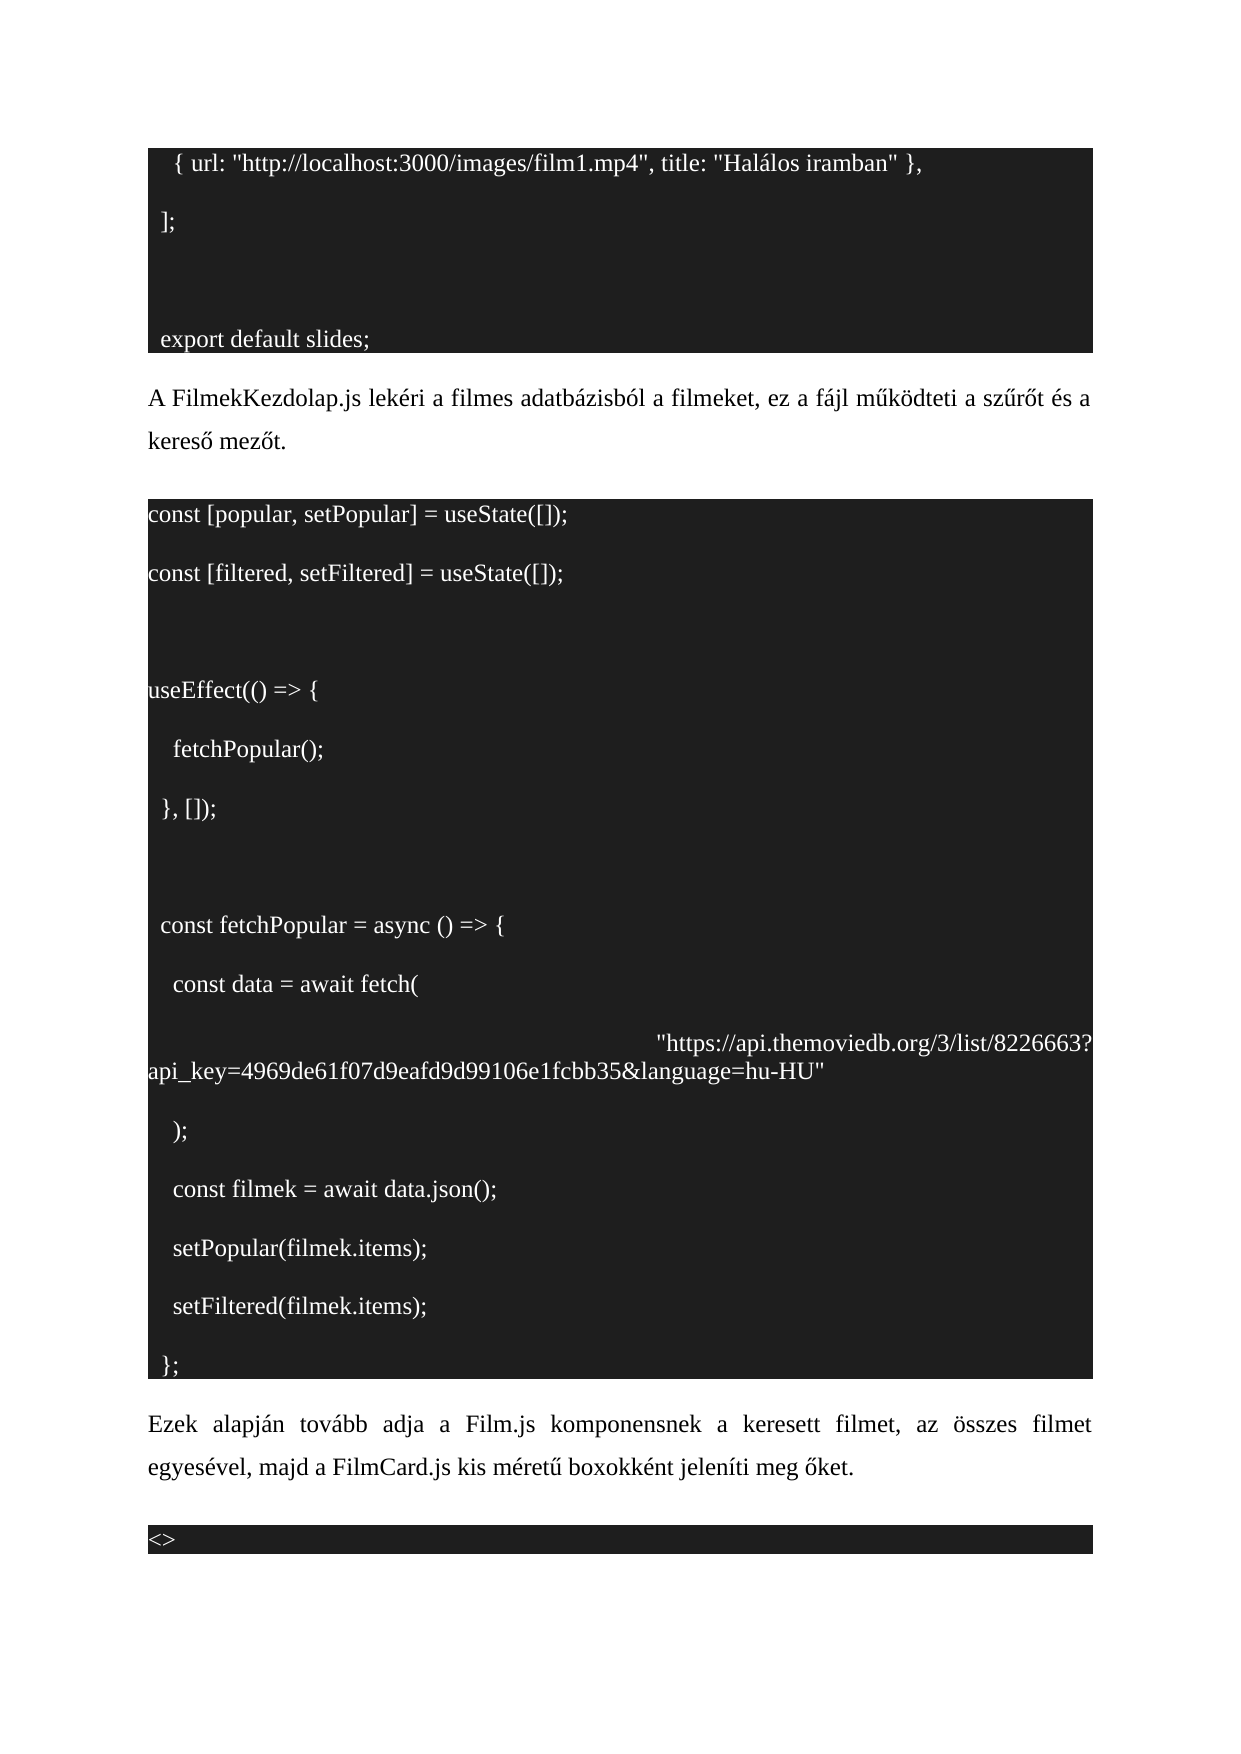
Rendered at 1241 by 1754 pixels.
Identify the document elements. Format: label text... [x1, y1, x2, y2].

text "https://api.themoviedb.org/3/list/8226663?api_key=4969de61f07d9eafd9d99106e1fcbb35&language=hu-HU" [148, 1028, 1093, 1085]
text export default slides; [148, 324, 1093, 353]
text const filmek = await data.json(); [148, 1174, 1093, 1203]
text ]; [148, 206, 1093, 235]
text { url: "http://localhost:3000/images/film1.mp4", title: "Halálos iramban" }, [148, 148, 1093, 176]
text A FilmekKezdolap.js lekéri a filmes adatbázisból a filmeket, ez a fájl működteti a szűrőt és a kereső mezőt. [148, 383, 1093, 454]
text <> [148, 1525, 1093, 1554]
text setFiltered(filmek.items); [148, 1291, 1093, 1320]
text const data = await fetch( [148, 969, 1093, 998]
text Ezek alapján tovább adja a Film.js komponensnek a keresett filmet, az összes filmet egyesével, majd a FilmCard.js kis méretű boxokként jeleníti meg őket. [148, 1409, 1093, 1481]
text const [popular, setPopular] = useState([]); [148, 499, 1093, 528]
text ); [148, 1115, 1093, 1144]
text const fetchPopular = async () => { [148, 910, 1093, 939]
text setPopular(filmek.items); [148, 1233, 1093, 1261]
text useEffect(() => { [148, 675, 1093, 704]
text const [filtered, setFiltered] = useState([]); [148, 558, 1093, 586]
text }; [148, 1350, 1093, 1379]
text fetchPopular(); [148, 734, 1093, 763]
text }, []); [148, 793, 1093, 821]
